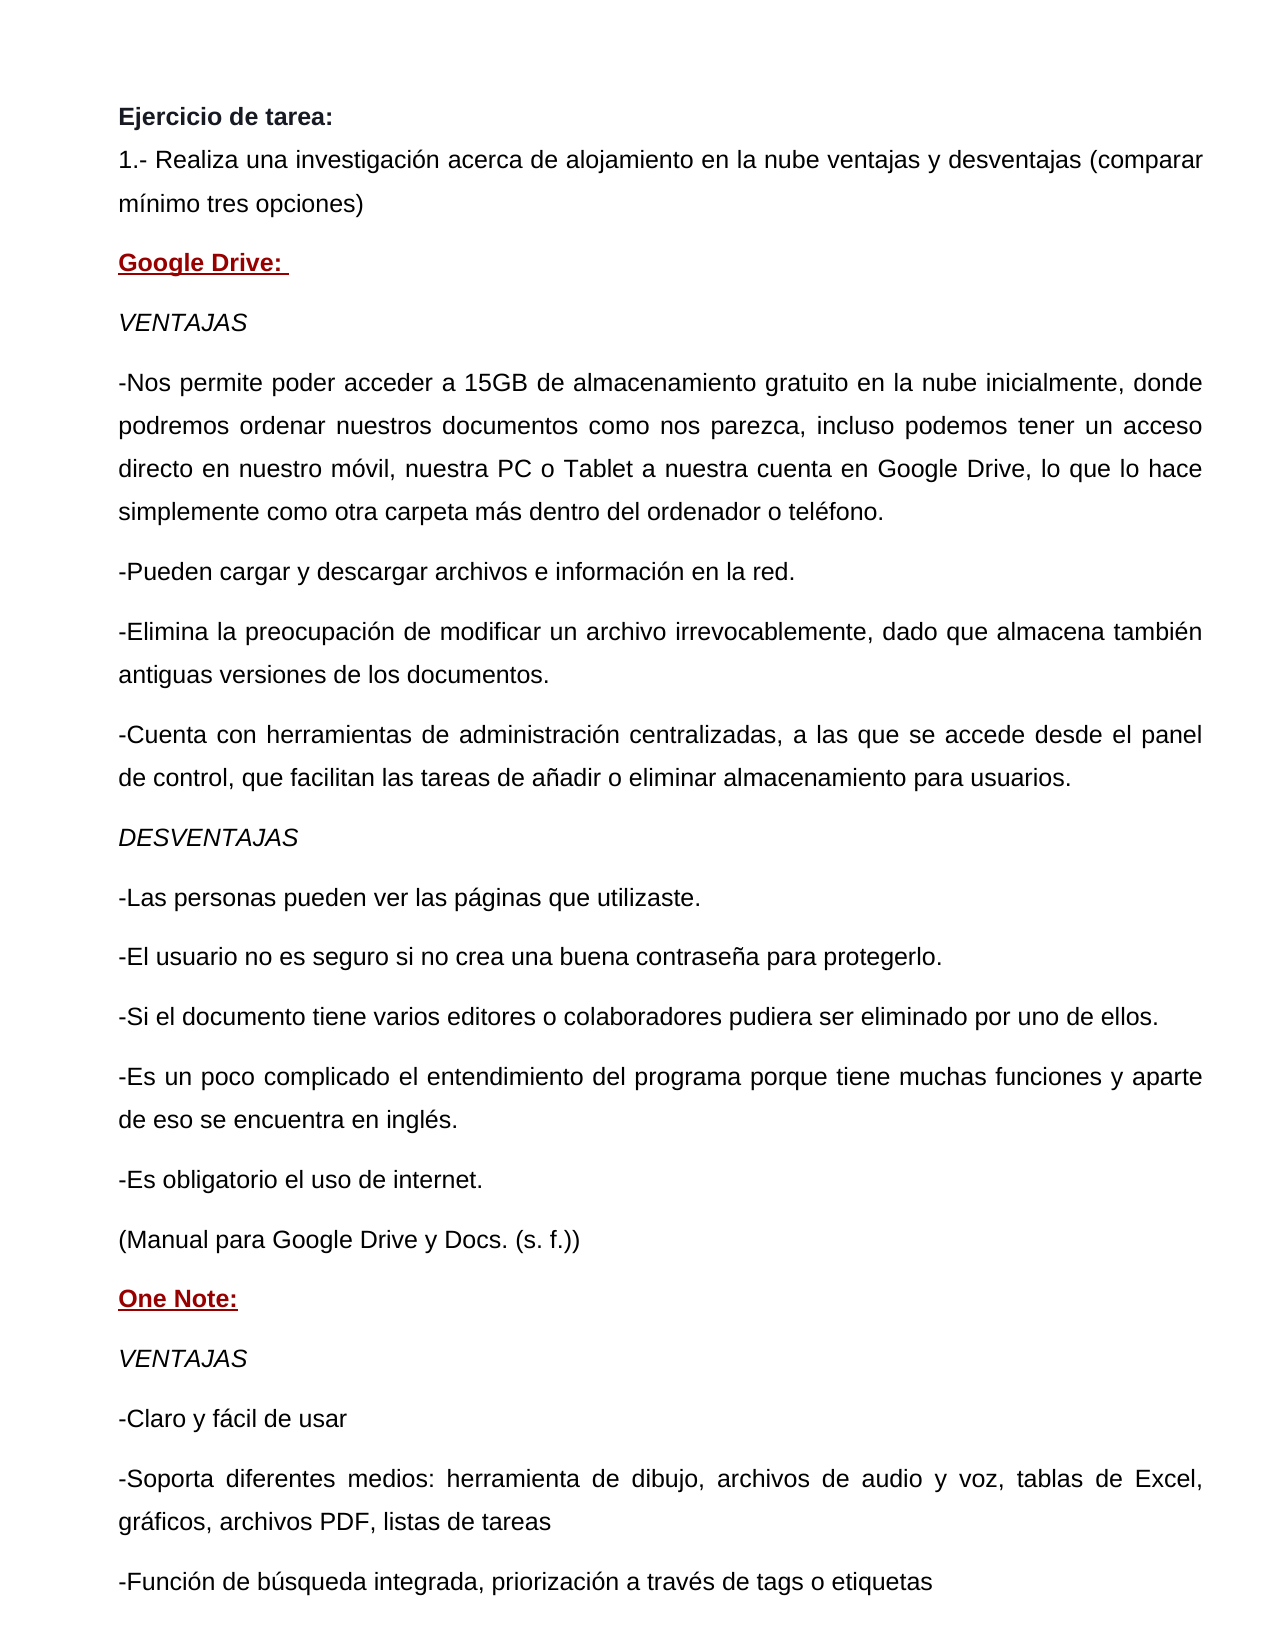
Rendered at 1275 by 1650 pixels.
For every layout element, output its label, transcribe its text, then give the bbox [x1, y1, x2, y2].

text 1.- Realiza una investigación acerca de alojamiento en la nube ventajas y desventajas (comparar mínimo tres opciones) [118, 145, 1205, 217]
text DESVENTAJAS [118, 823, 1205, 851]
text -Nos permite poder acceder a 15GB de almacenamiento gratuito en la nube inicialmente, donde podremos ordenar nuestros documentos como nos parezca, incluso podemos tener un acceso directo en nuestro móvil, nuestra PC o Tablet a nuestra cuenta en Google Drive, lo que lo hace simplemente como otra carpeta más dentro del ordenador o teléfono. [118, 368, 1205, 526]
text -Función de búsqueda integrada, priorización a través de tags o etiquetas [118, 1567, 1205, 1595]
text -Pueden cargar y descargar archivos e información en la red. [118, 557, 1205, 586]
text One Note: [118, 1284, 1205, 1313]
text VENTAJAS [118, 1344, 1205, 1373]
text -Es obligatorio el uso de internet. [118, 1165, 1205, 1193]
text -Cuenta con herramientas de administración centralizadas, a las que se accede desde el panel de control, que facilitan las tareas de añadir o eliminar almacenamiento para usuarios. [118, 720, 1205, 792]
text Google Drive: [118, 248, 1205, 277]
text -Es un poco complicado el entendimiento del programa porque tiene muchas funciones y aparte de eso se encuentra en inglés. [118, 1062, 1205, 1134]
text -El usuario no es seguro si no crea una buena contraseña para protegerlo. [118, 942, 1205, 971]
text -Si el documento tiene varios editores o colaboradores pudiera ser eliminado por uno de ellos. [118, 1002, 1205, 1031]
text (Manual para Google Drive y Docs. (s. f.)) [118, 1224, 1205, 1253]
text -Soporta diferentes medios: herramienta de dibujo, archivos de audio y voz, tablas de Excel, gráficos, archivos PDF, listas de tareas [118, 1464, 1205, 1536]
text -Las personas pueden ver las páginas que utilizaste. [118, 882, 1205, 911]
text Ejercicio de tarea: [118, 102, 1205, 131]
text -Elimina la preocupación de modificar un archivo irrevocablemente, dado que almacena también antiguas versiones de los documentos. [118, 617, 1205, 689]
text -Claro y fácil de usar [118, 1404, 1205, 1433]
text VENTAJAS [118, 308, 1205, 337]
